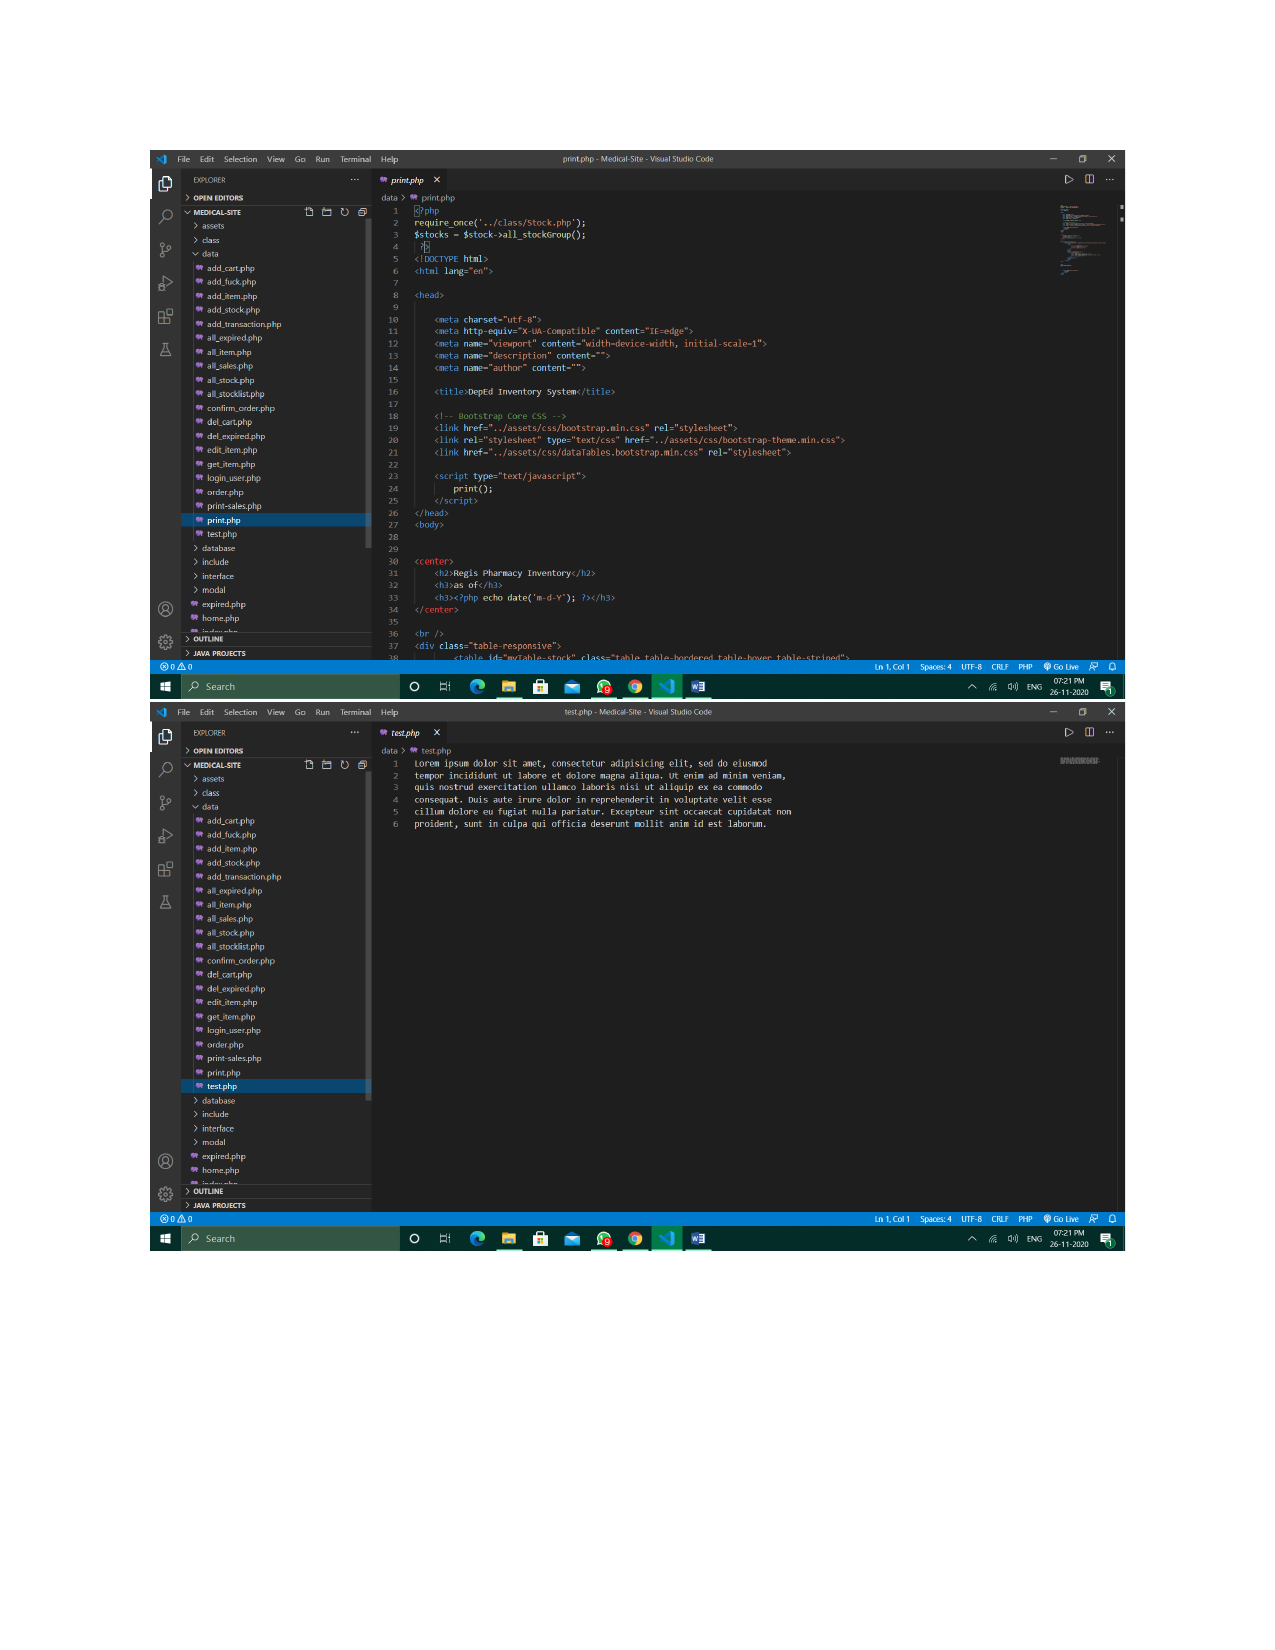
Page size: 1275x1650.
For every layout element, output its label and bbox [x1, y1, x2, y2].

picture [150, 150, 1125, 699]
picture [150, 702, 1125, 1251]
